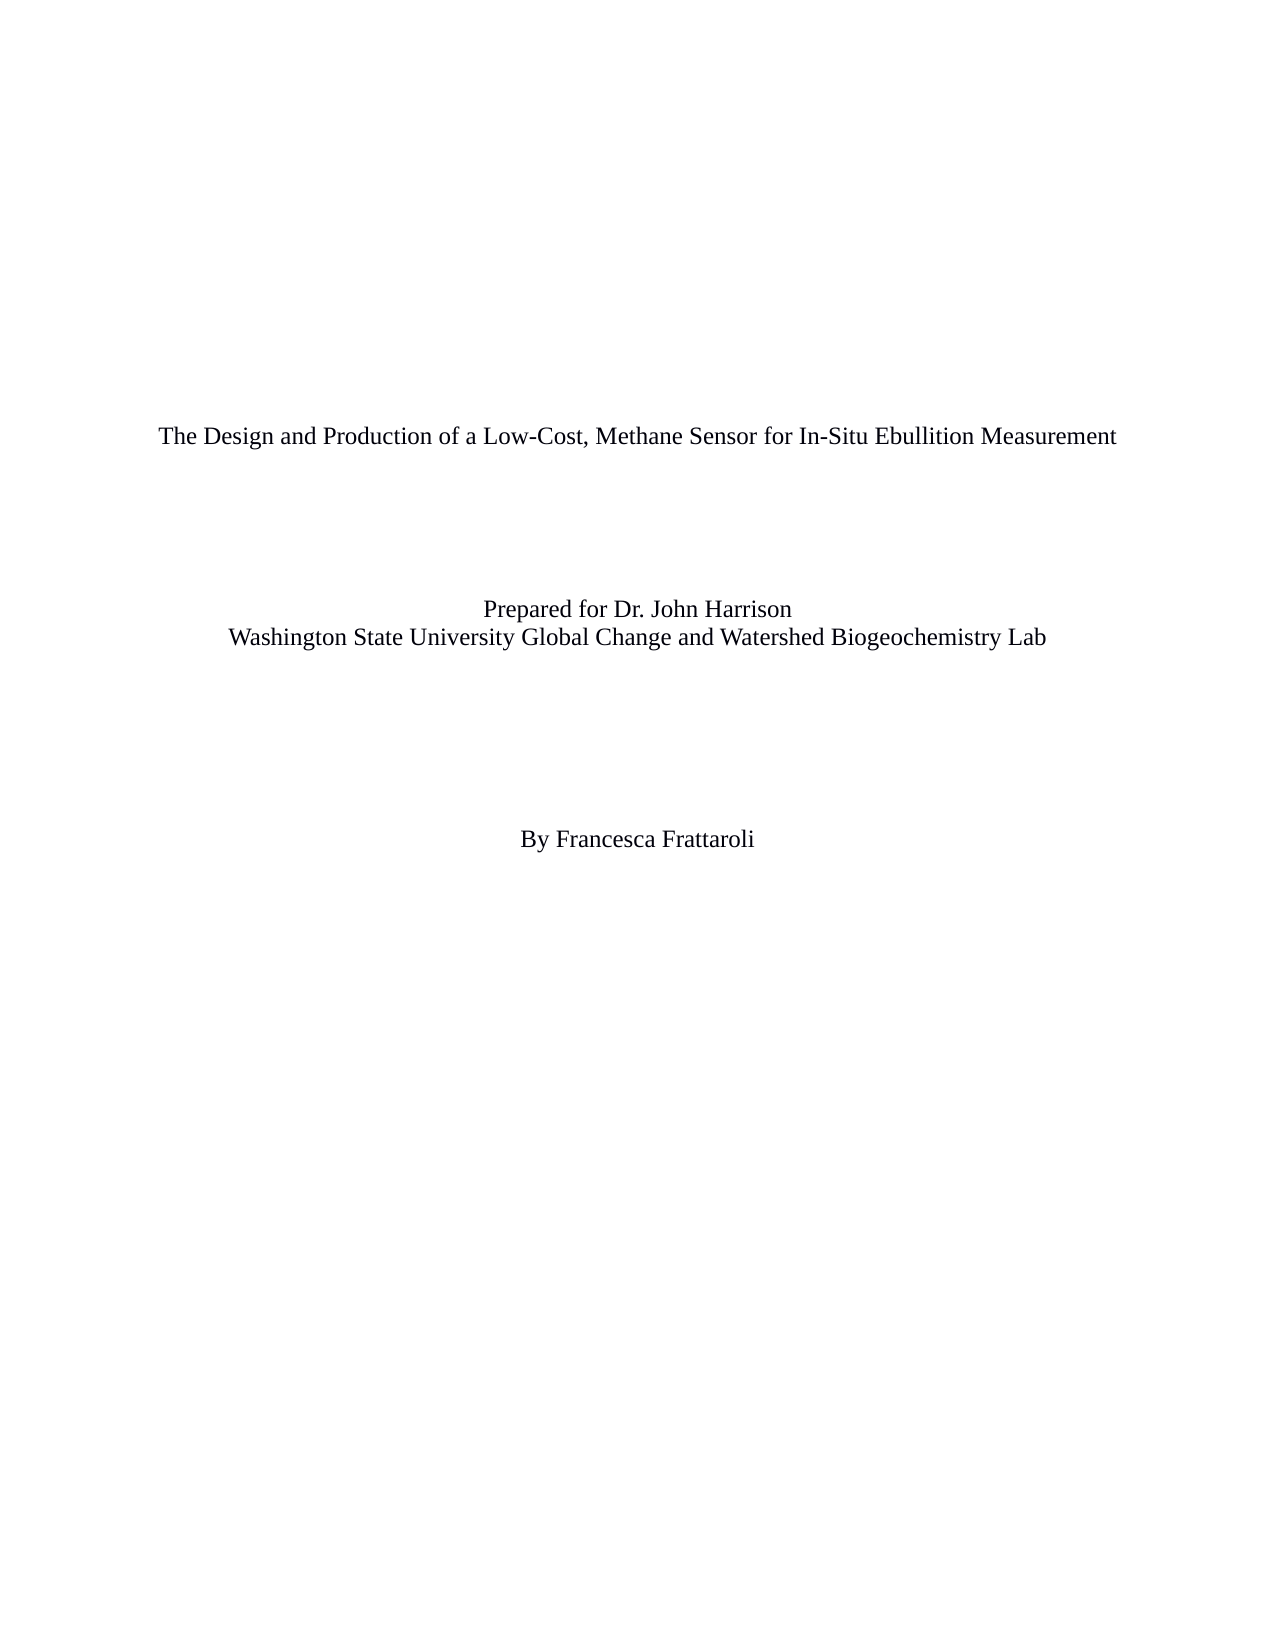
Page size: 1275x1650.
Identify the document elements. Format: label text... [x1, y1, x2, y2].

text Prepared for Dr. John Harrison [150, 594, 1125, 622]
text Washington State University Global Change and Watershed Biogeochemistry Lab [150, 622, 1125, 651]
text By Francesca Frattaroli [150, 824, 1125, 852]
text The Design and Production of a Low-Cost, Methane Sensor for In-Situ Ebullition Measurement [150, 421, 1125, 450]
